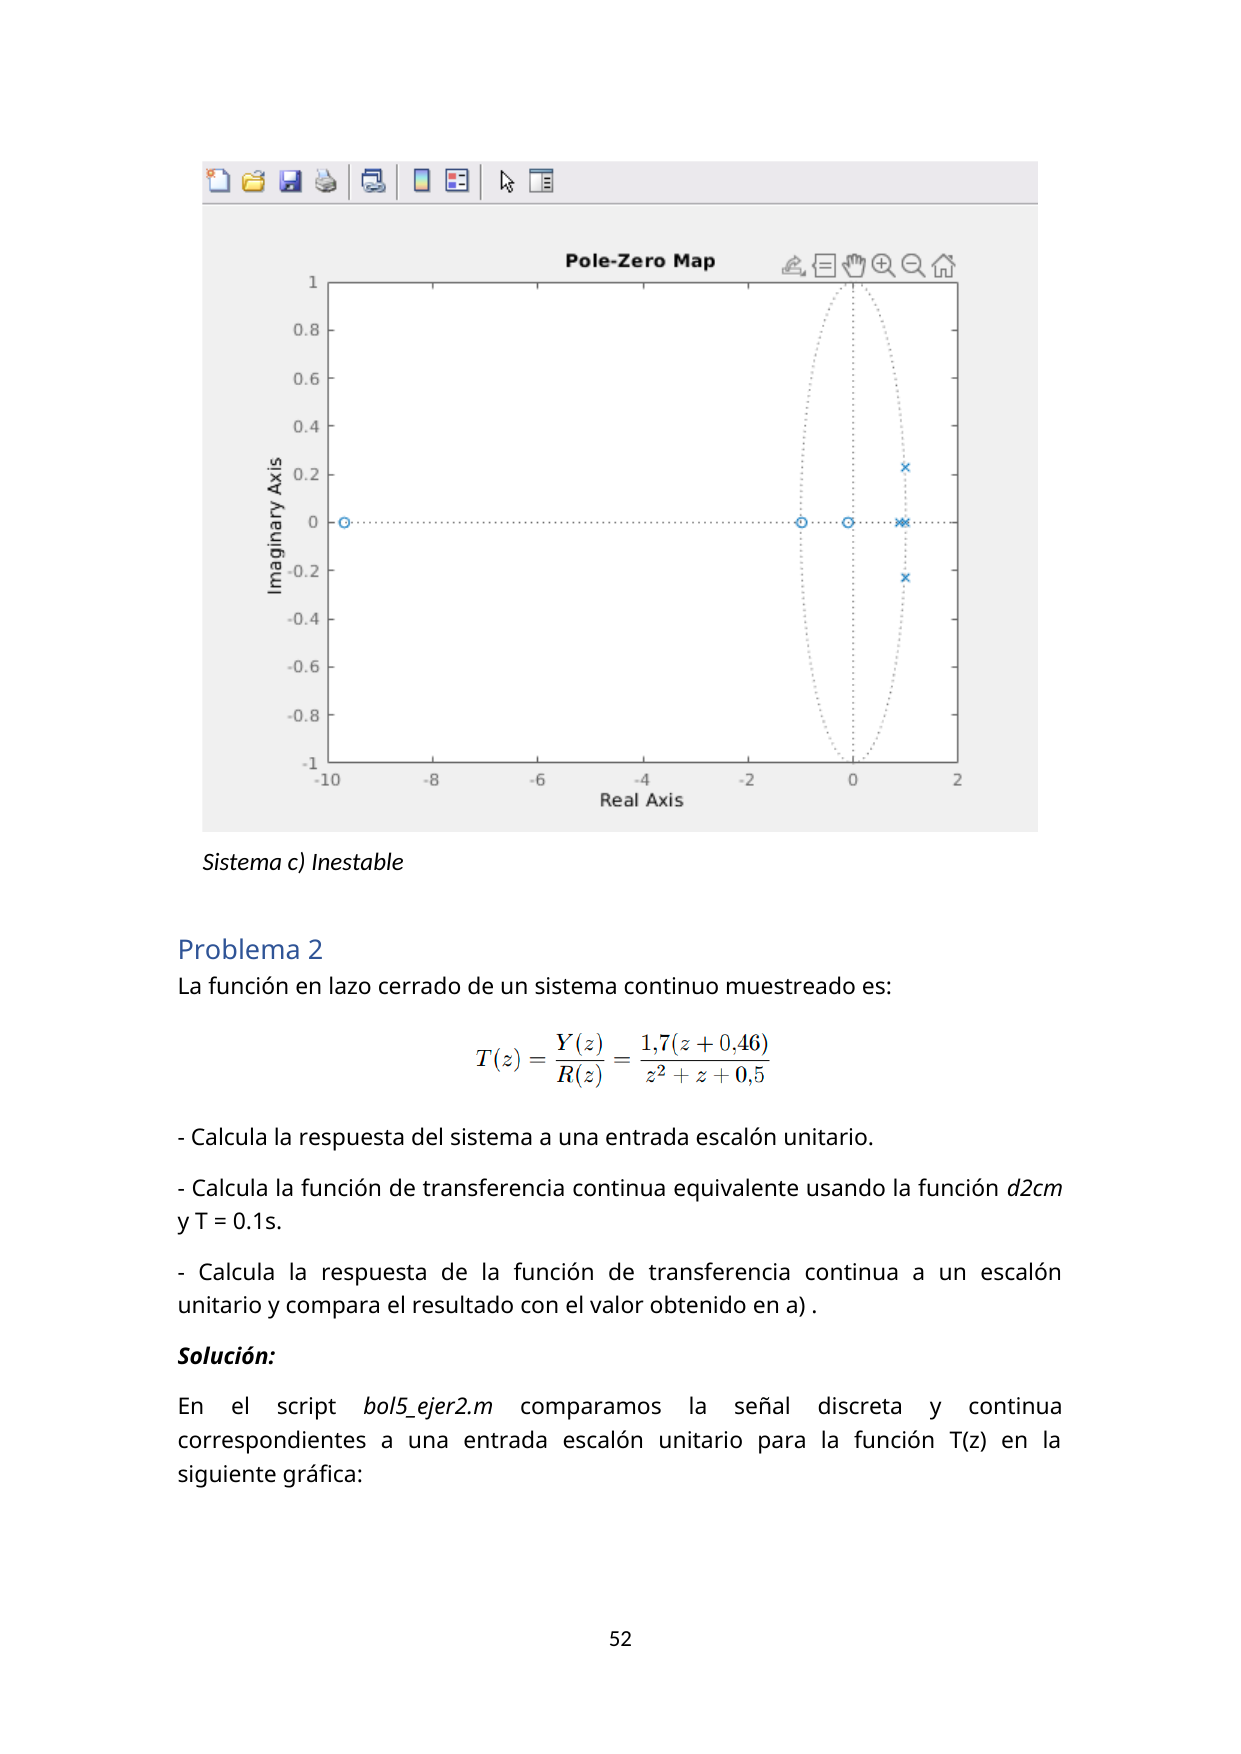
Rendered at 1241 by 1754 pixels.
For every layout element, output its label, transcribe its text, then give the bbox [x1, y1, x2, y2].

text - Calcula la respuesta de la función de transferencia continua a un escalón unitario y compara el resultado con el valor obtenido en a) . [177, 1256, 1063, 1321]
text En el script bol5_ejer2.m comparamos la señal discreta y continua correspondientes a una entrada escalón unitario para la función T(z) en la siguiente gráfica: [177, 1390, 1063, 1489]
text Sistema c) Inestable [202, 832, 1038, 877]
text - Calcula la función de transferencia continua equivalente usando la función d2cm y T = 0.1s. [177, 1172, 1063, 1237]
picture [202, 160, 1038, 832]
subtitle Problema 2 [177, 930, 1063, 967]
picture [457, 1020, 783, 1096]
text Solución: [177, 1340, 1063, 1371]
text La función en lazo cerrado de un sistema continuo muestreado es: [177, 970, 1063, 1001]
text - Calcula la respuesta del sistema a una entrada escalón unitario. [177, 1121, 1063, 1152]
